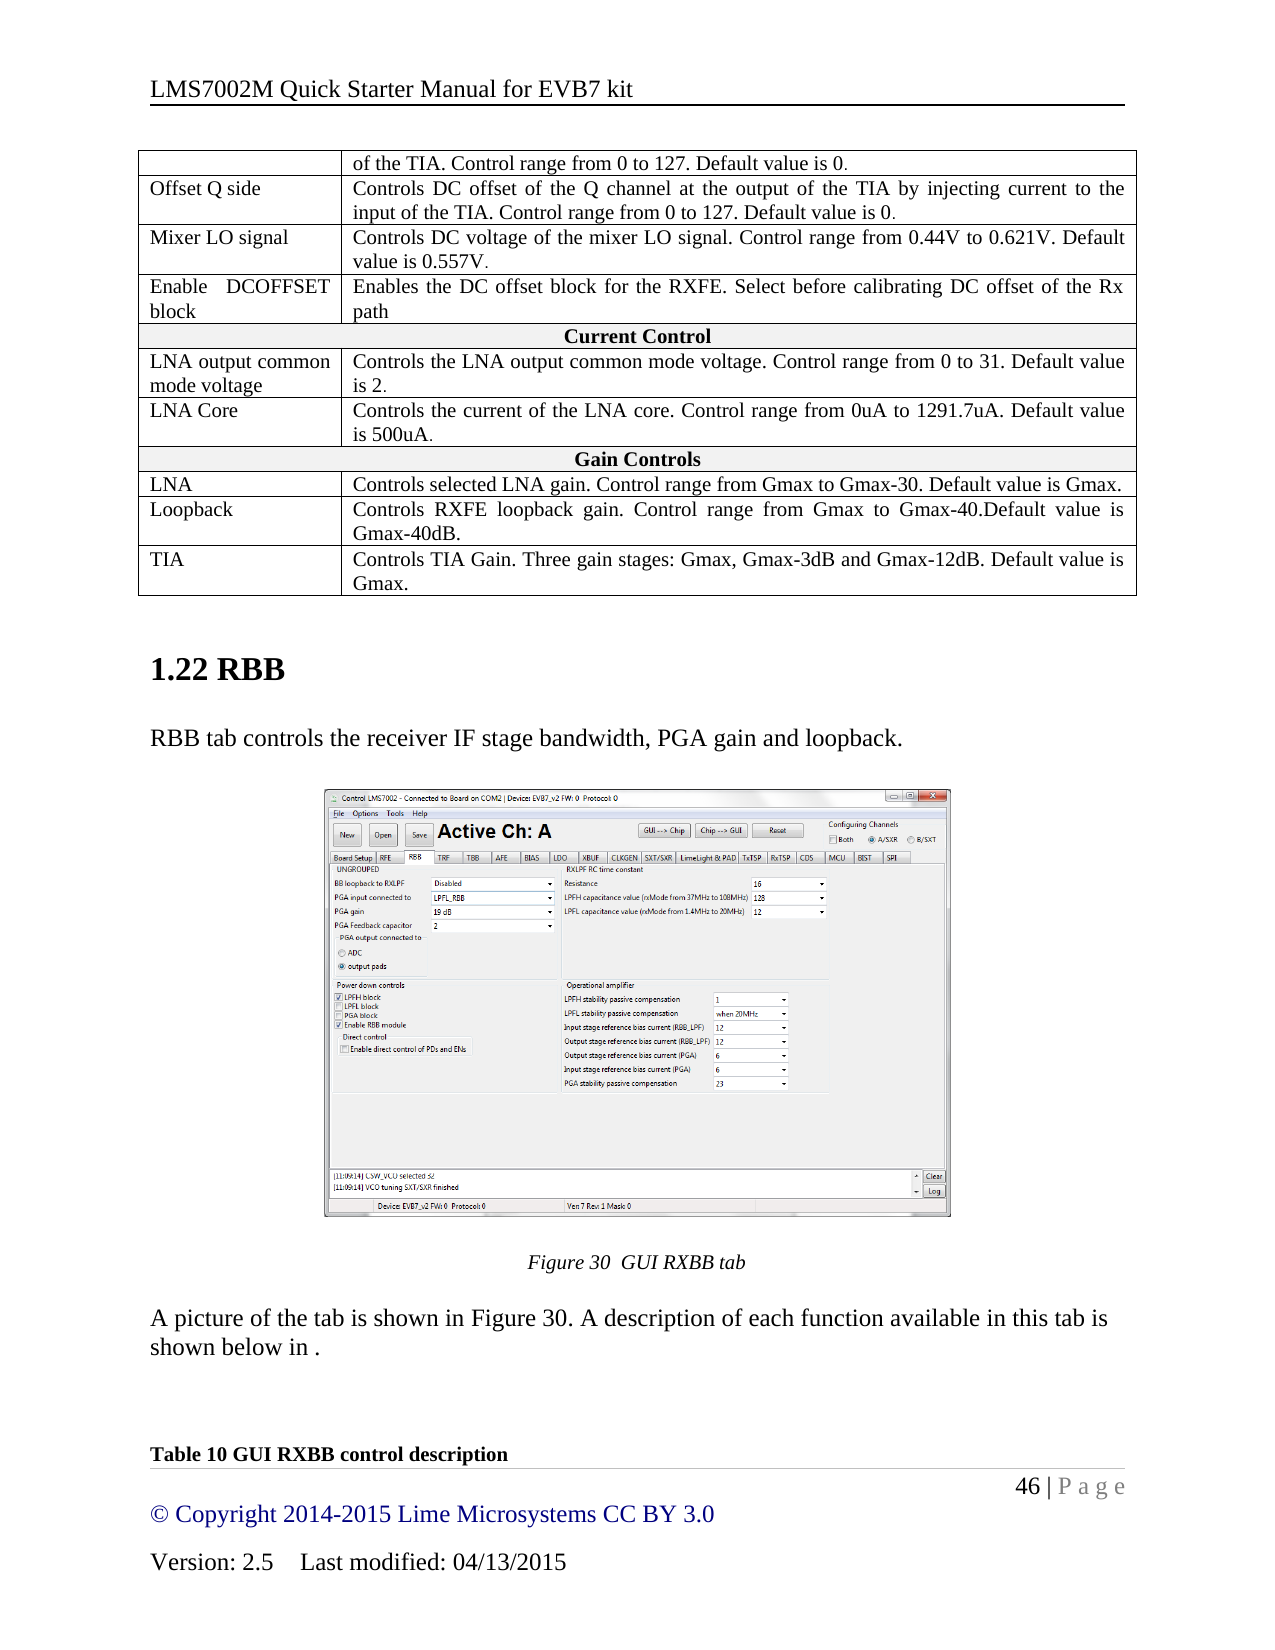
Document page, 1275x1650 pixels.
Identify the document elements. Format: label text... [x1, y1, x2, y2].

table_cell Controls DC voltage of the mixer LO signal. Control range from 0.44V to 0.621V. Default value is 0.557V. [342, 225, 1136, 273]
table_cell Mixer LO signal [139, 225, 341, 273]
table_cell [139, 151, 341, 175]
text A picture of the tab is shown in Figure 30. A description of each function available in this tab is shown below in . [150, 1303, 1125, 1361]
text RBB tab controls the receiver IF stage bandwidth, PGA gain and loopback. [150, 723, 1125, 751]
table_cell LNA [139, 472, 341, 496]
table_cell Enable DCOFFSET block [139, 275, 341, 323]
table_cell Controls the LNA output common mode voltage. Control range from 0 to 31. Default value is 2. [342, 349, 1136, 397]
table_cell Offset Q side [139, 176, 341, 224]
table_cell Loopback [139, 497, 341, 545]
table_cell Controls the current of the LNA core. Control range from 0uA to 1291.7uA. Default value is 500uA. [342, 398, 1136, 446]
table_cell Controls selected LNA gain. Control range from Gmax to Gmax-30. Default value is Gmax. [342, 472, 1136, 496]
picture [324, 789, 951, 1217]
table_cell Gain Controls [139, 447, 1136, 471]
table_cell LNA output common mode voltage [139, 349, 341, 397]
text Figure 30 GUI RXBB tab [150, 1250, 1125, 1274]
subtitle RBB [150, 649, 1125, 688]
table_cell Controls TIA Gain. Three gain stages: Gmax, Gmax-3dB and Gmax-12dB. Default value is Gmax. [342, 546, 1136, 594]
table_cell Controls RXFE loopback gain. Control range from Gmax to Gmax-40.Default value is Gmax-40dB. [342, 497, 1136, 545]
table_cell Current Control [139, 324, 1136, 348]
table_cell TIA [139, 546, 341, 594]
table_cell LNA Core [139, 398, 341, 446]
table_cell of the TIA. Control range from 0 to 127. Default value is 0. [342, 151, 1136, 175]
table_cell Controls DC offset of the Q channel at the output of the TIA by injecting current to the input of the TIA. Control range from 0 to 127. Default value is 0. [342, 176, 1136, 224]
table_cell Enables the DC offset block for the RXFE. Select before calibrating DC offset of the Rx path [342, 275, 1136, 323]
text Table 10 GUI RXBB control description [150, 1442, 1125, 1466]
